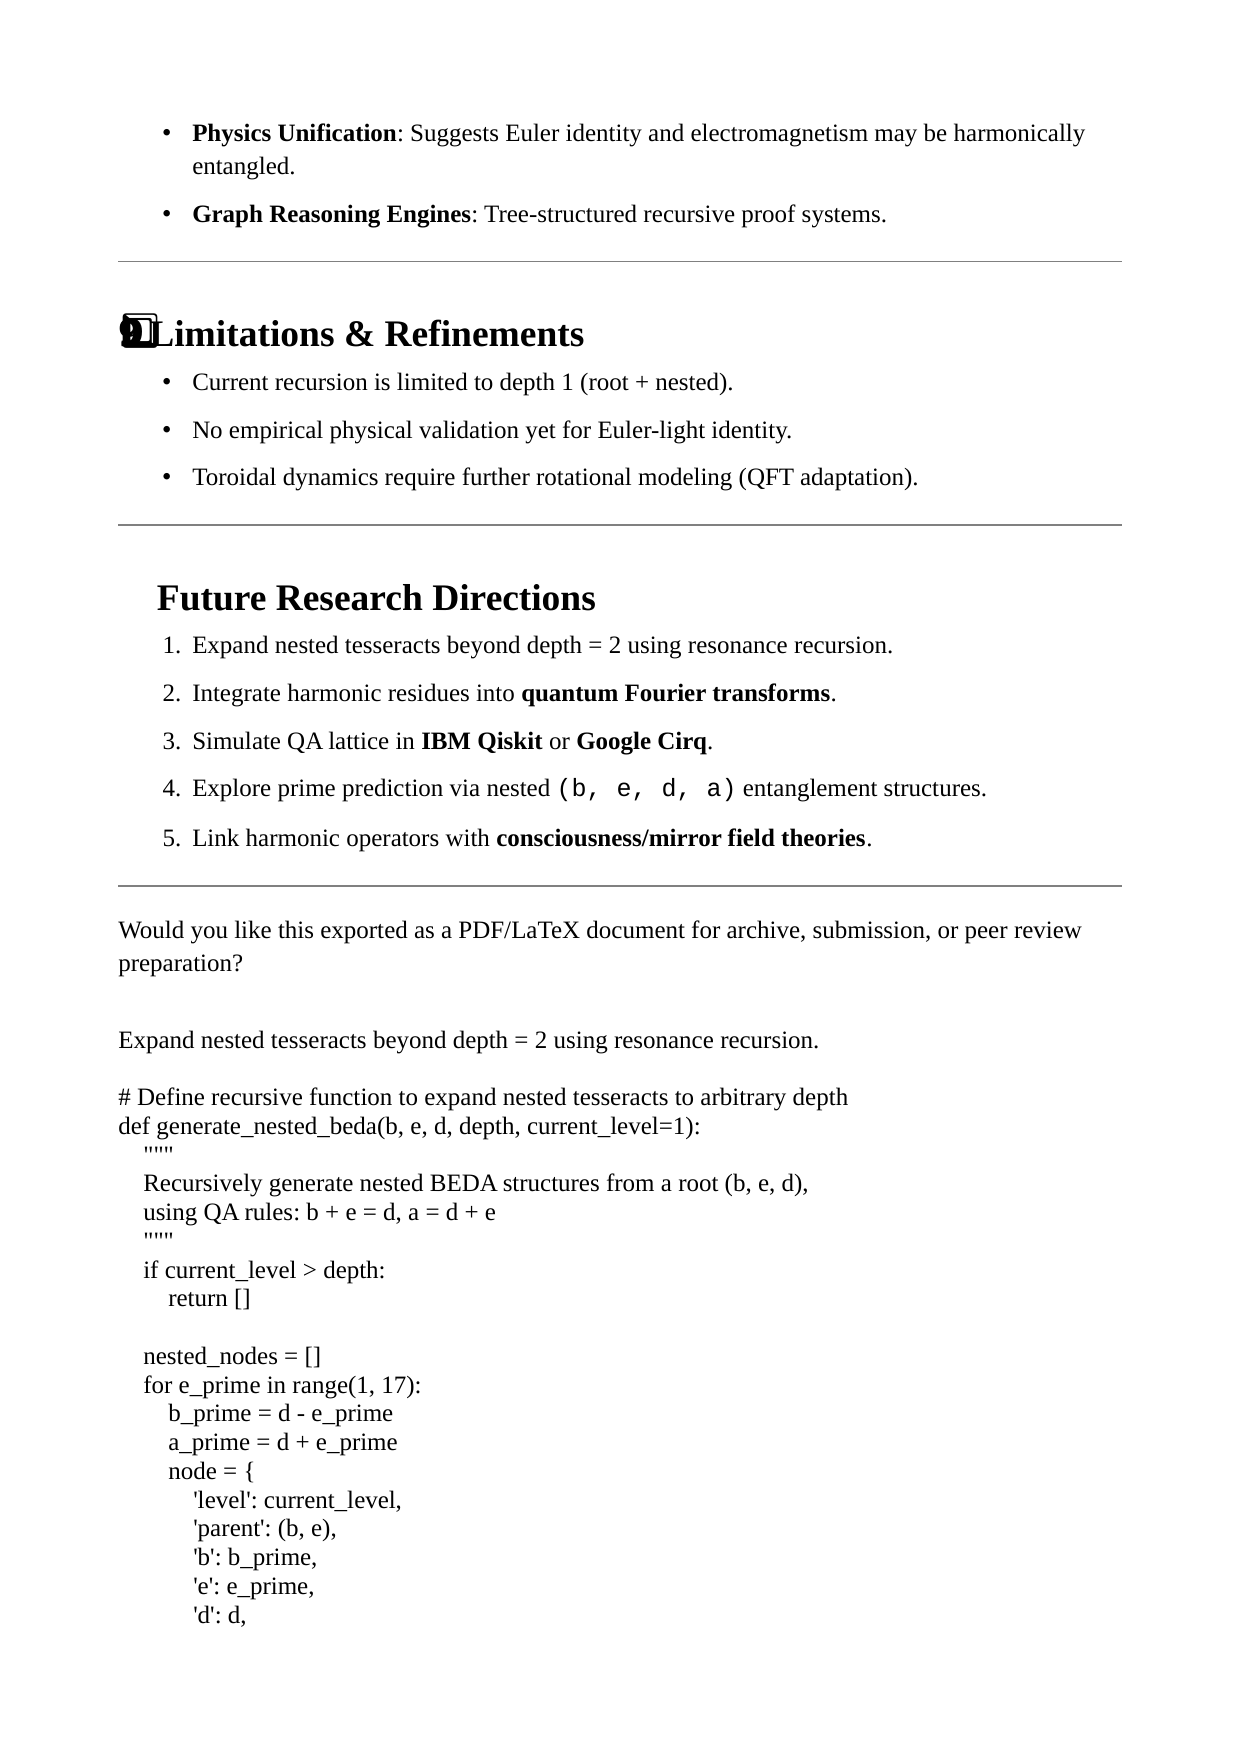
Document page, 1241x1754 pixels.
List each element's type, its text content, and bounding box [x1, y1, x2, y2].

text """ [118, 1140, 1122, 1168]
text b_prime = d - e_prime [118, 1398, 1122, 1427]
text 'e': e_prime, [118, 1571, 1122, 1600]
text for e_prime in range(1, 17): [118, 1370, 1122, 1398]
list Link harmonic operators with consciousness/mirror field theories. [162, 823, 1122, 852]
text # Define recursive function to expand nested tesseracts to arbitrary depth [118, 1082, 1122, 1111]
text Would you like this exported as a PDF/LaTeX document for archive, submission, or peer review preparation? [118, 915, 1122, 977]
text using QA rules: b + e = d, a = d + e [118, 1197, 1122, 1226]
text 'level': current_level, [118, 1485, 1122, 1513]
list Toroidal dynamics require further rotational modeling (QFT adaptation). [162, 462, 1122, 491]
text node = { [118, 1456, 1122, 1485]
text Recursively generate nested BEDA structures from a root (b, e, d), [118, 1168, 1122, 1197]
list Simulate QA lattice in IBM Qiskit or Google Cirq. [162, 726, 1122, 754]
text 'parent': (b, e), [118, 1513, 1122, 1542]
text 'd': d, [118, 1600, 1122, 1628]
list Physics Unification: Suggests Euler identity and electromagnetism may be harmonically entangled. [162, 118, 1122, 180]
text nested_nodes = [] [118, 1341, 1122, 1370]
text if current_level > depth: [118, 1255, 1122, 1283]
text Expand nested tesseracts beyond depth = 2 using resonance recursion. [118, 1025, 1122, 1053]
text def generate_nested_beda(b, e, d, depth, current_level=1): [118, 1111, 1122, 1140]
text return [] [118, 1283, 1122, 1312]
list Current recursion is limited to depth 1 (root + nested). [162, 367, 1122, 396]
text a_prime = d + e_prime [118, 1427, 1122, 1456]
subtitle 🔟 Future Research Directions [118, 575, 1122, 618]
text """ [118, 1226, 1122, 1255]
list Graph Reasoning Engines: Tree-structured recursive proof systems. [162, 199, 1122, 227]
list Integrate harmonic residues into quantum Fourier transforms. [162, 678, 1122, 707]
list No empirical physical validation yet for Euler-light identity. [162, 415, 1122, 443]
subtitle 9️⃣ Limitations & Refinements [118, 311, 1122, 354]
list Expand nested tesseracts beyond depth = 2 using resonance recursion. [162, 631, 1122, 659]
list Explore prime prediction via nested (b, e, d, a) entanglement structures. [162, 773, 1122, 804]
text 'b': b_prime, [118, 1542, 1122, 1571]
